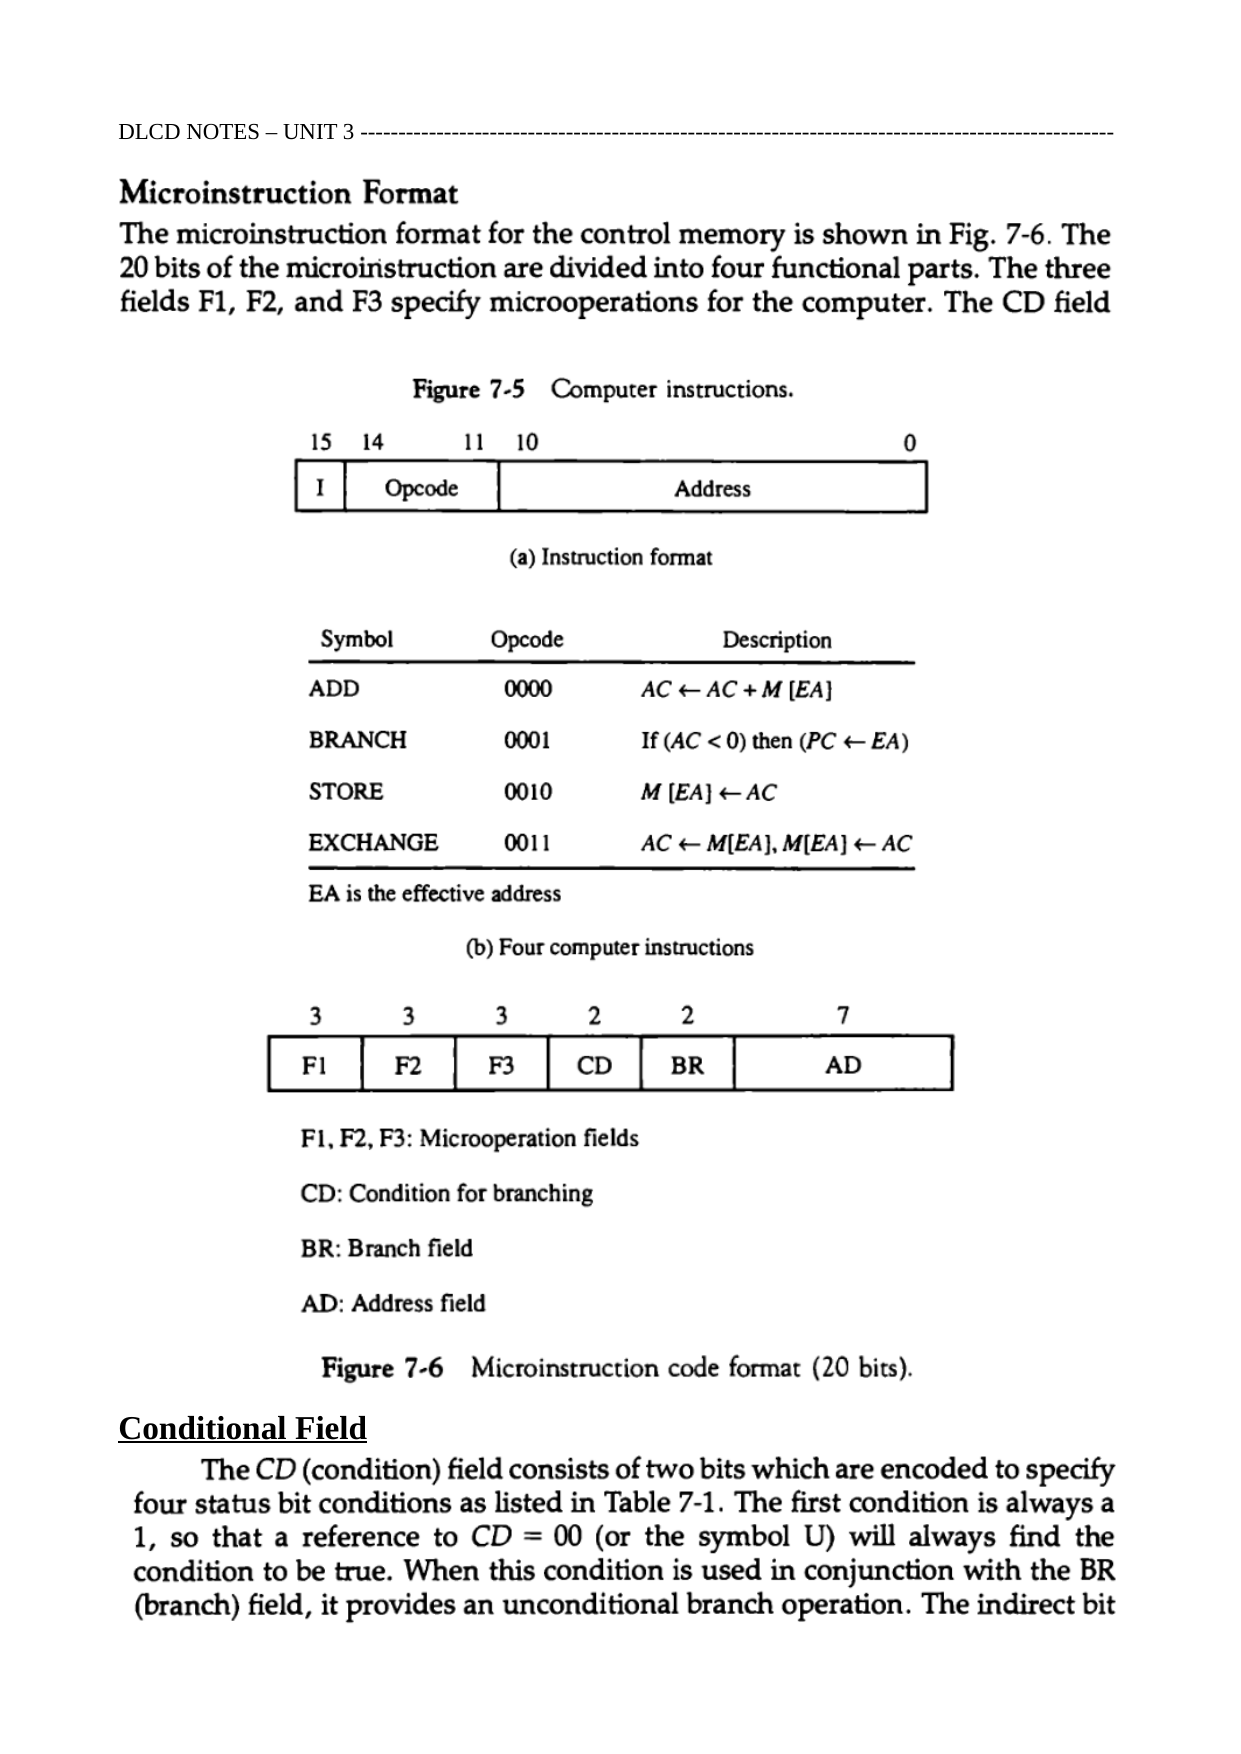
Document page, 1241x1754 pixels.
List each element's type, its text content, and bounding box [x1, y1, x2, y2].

text Conditional Field [118, 1408, 1122, 1446]
picture [121, 1452, 1126, 1629]
picture [118, 173, 1123, 1403]
